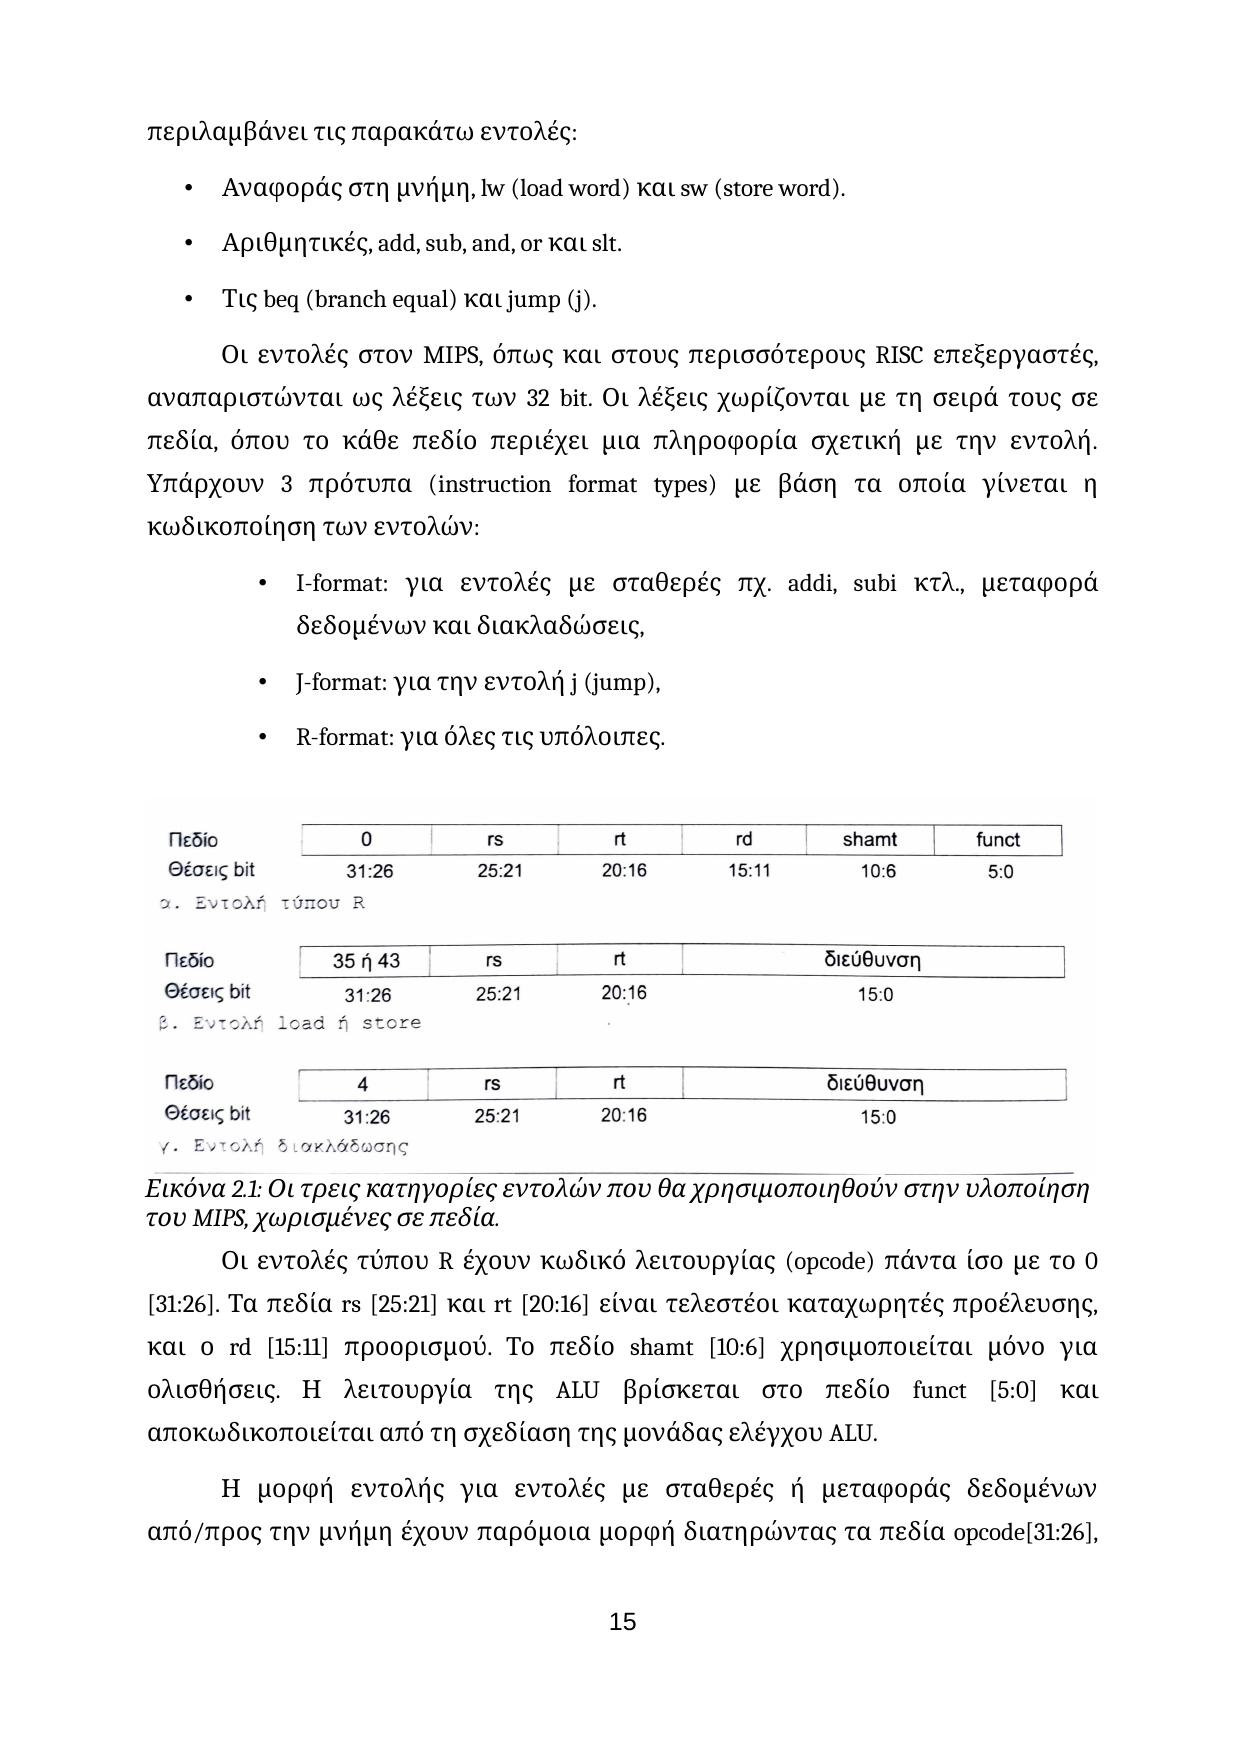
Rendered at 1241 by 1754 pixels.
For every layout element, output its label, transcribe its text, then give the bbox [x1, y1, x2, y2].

list I-format: για εντολές με σταθερές πχ. addi, subi κτλ., μεταφορά δεδομένων και διακλαδώσεις, [258, 569, 1098, 641]
list Τις beq (branch equal) και jump (j). [184, 285, 1098, 314]
list Αριθμητικές, add, sub, and, or και slt. [184, 229, 1098, 258]
list Εικόνα 2.1: Οι τρεις κατηγορίες εντολών που θα χρησιμοποιηθούν στην υλοποίηση του MIPS, χωρισμένες σε πεδία. [145, 1175, 1097, 1232]
text περιλαμβάνει τις παρακάτω εντολές: [147, 118, 1098, 147]
list R-format: για όλες τις υπόλοιπες. [258, 723, 1098, 752]
text Οι εντολές στον MIPS, όπως και στους περισσότερους RISC επεξεργαστές, αναπαριστώνται ως λέξεις των 32 bit. Οι λέξεις χωρίζονται με τη σειρά τους σε πεδία, όπου το κάθε πεδίο περιέχει μια πληροφορία σχετική με την εντολή. Υπάρχουν 3 πρότυπα (instruction format types) με βάση τα οποία γίνεται η κωδικοποίηση των εντολών: [147, 341, 1098, 542]
list Αναφοράς στη μνήμη, lw (load word) και sw (store word). [184, 174, 1098, 202]
text Οι εντολές τύπου R έχουν κωδικό λειτουργίας (opcode) πάντα ίσο με το 0 [31:26]. Τα πεδία rs [25:21] και rt [20:16] είναι τελεστέοι καταχωρητές προέλευσης, και ο rd [15:11] προορισμού. Το πεδίο shamt [10:6] χρησιμοποιείται μόνο για ολισθήσεις. Η λειτουργία της ALU βρίσκεται στο πεδίο funct [5:0] και αποκωδικοποιείται από τη σχεδίαση της μονάδας ελέγχου ALU. [147, 779, 1098, 1448]
list J-format: για την εντολή j (jump), [258, 667, 1098, 696]
picture [145, 797, 1097, 1175]
text Η μορφή εντολής για εντολές με σταθερές ή μεταφοράς δεδομένων από/προς την μνήμη έχουν παρόμοια μορφή διατηρώντας τα πεδία opcode[31:26], [147, 1475, 1098, 1547]
